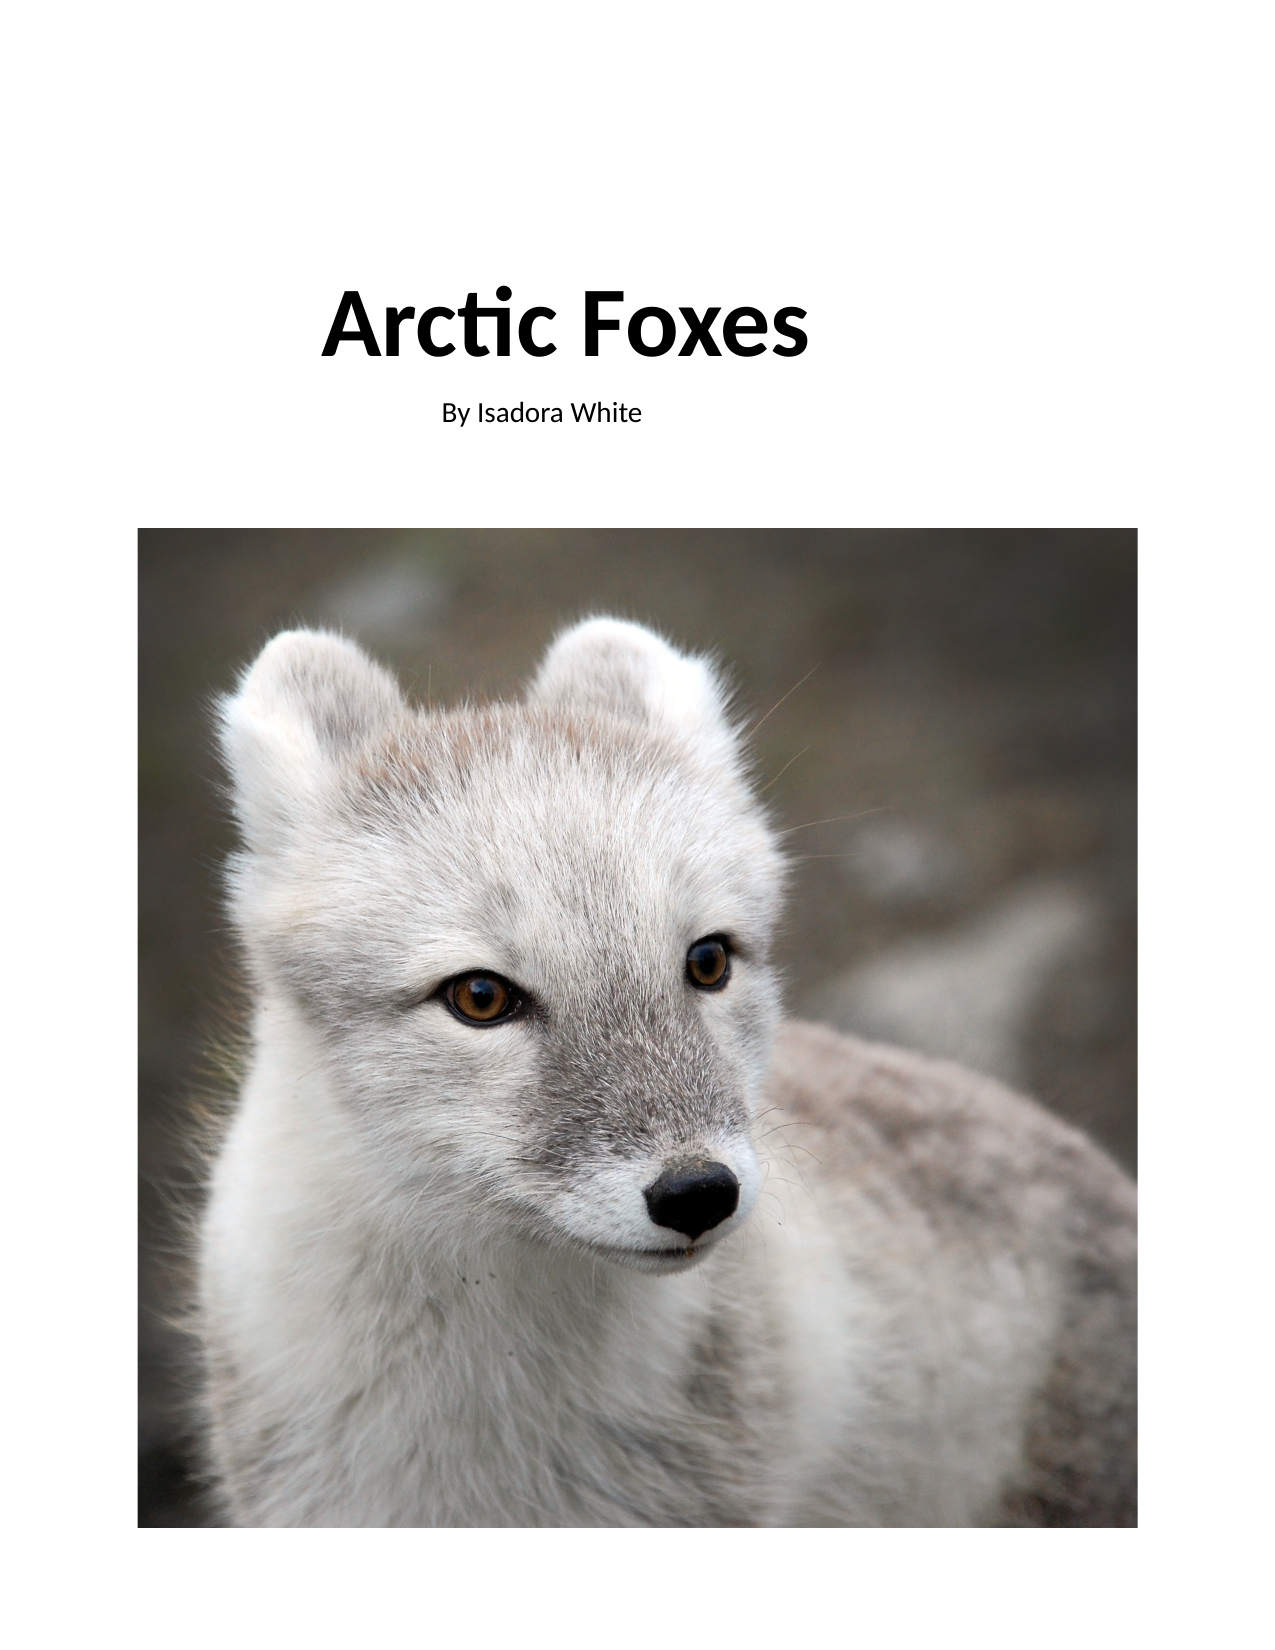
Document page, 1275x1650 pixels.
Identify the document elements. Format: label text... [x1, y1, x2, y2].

subtitle Arctic Foxes [118, 259, 1157, 381]
picture [137, 528, 1138, 1528]
text By Isadora White [118, 394, 1157, 429]
